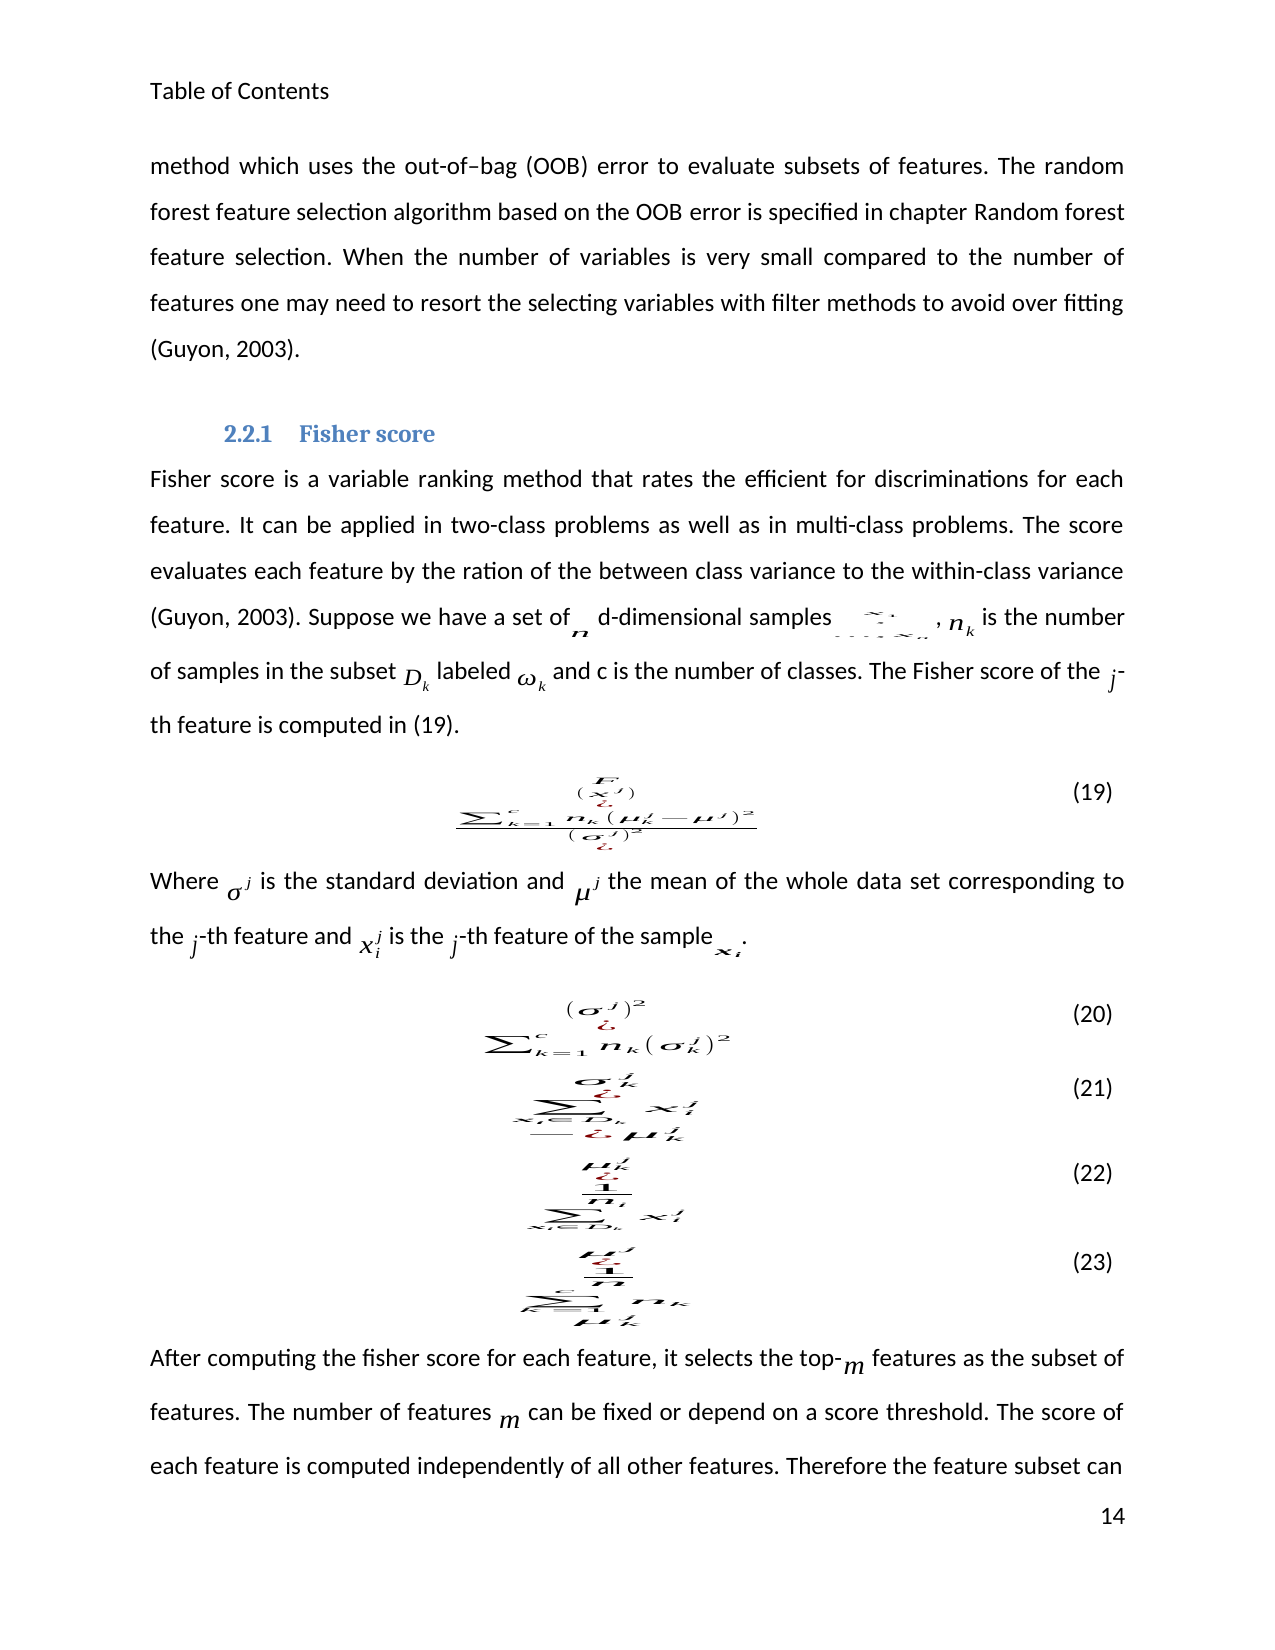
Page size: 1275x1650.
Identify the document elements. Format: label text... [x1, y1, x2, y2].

text Fisher score is a variable ranking method that rates the efficient for discriminations for each feature. It can be applied in two-class problems as well as in multi-class problems. The score evaluates each feature by the ration of the between class variance to the within-class variance (Guyon, 2003). Suppose we have a set of d-dimensional samples , is the number of samples in the subset labeled and c is the number of classes. The Fisher score of the -th feature is computed in (19). [150, 463, 1125, 740]
table_cell [150, 1157, 1061, 1246]
table_header [150, 999, 1061, 1072]
subtitle Fisher score [224, 420, 1125, 449]
table_header (20) [1061, 999, 1147, 1072]
table_cell (22) [1061, 1157, 1147, 1246]
table_cell [150, 1072, 1061, 1157]
table_cell (21) [1061, 1072, 1147, 1157]
table_cell [150, 1246, 1061, 1342]
table_cell (23) [1061, 1246, 1147, 1342]
table_header [150, 776, 1061, 865]
text Embedded methods perform variable selection in the process of training and are usually specific too given learning machines. The random forest feature selection is an embedded method which uses the out-of–bag (OOB) error to evaluate subsets of features. The random forest feature selection algorithm based on the OOB error is specified in chapter 2.2.2. When the number of variables is very small compared to the number of features one may need to resort the selecting variables with filter methods to avoid over fitting (Guyon, 2003). [150, 150, 1125, 363]
table_header (19) [1061, 776, 1147, 865]
text Where is the standard deviation and the mean of the whole data set corresponding to the -th feature and is the -th feature of the sample. [150, 865, 1125, 963]
text After computing the fisher score for each feature, it selects the top- features as the subset of features. The number of features can be fixed or depend on a score threshold. The score of each feature is computed independently of all other features. Therefore the feature subset can [150, 1342, 1125, 1481]
